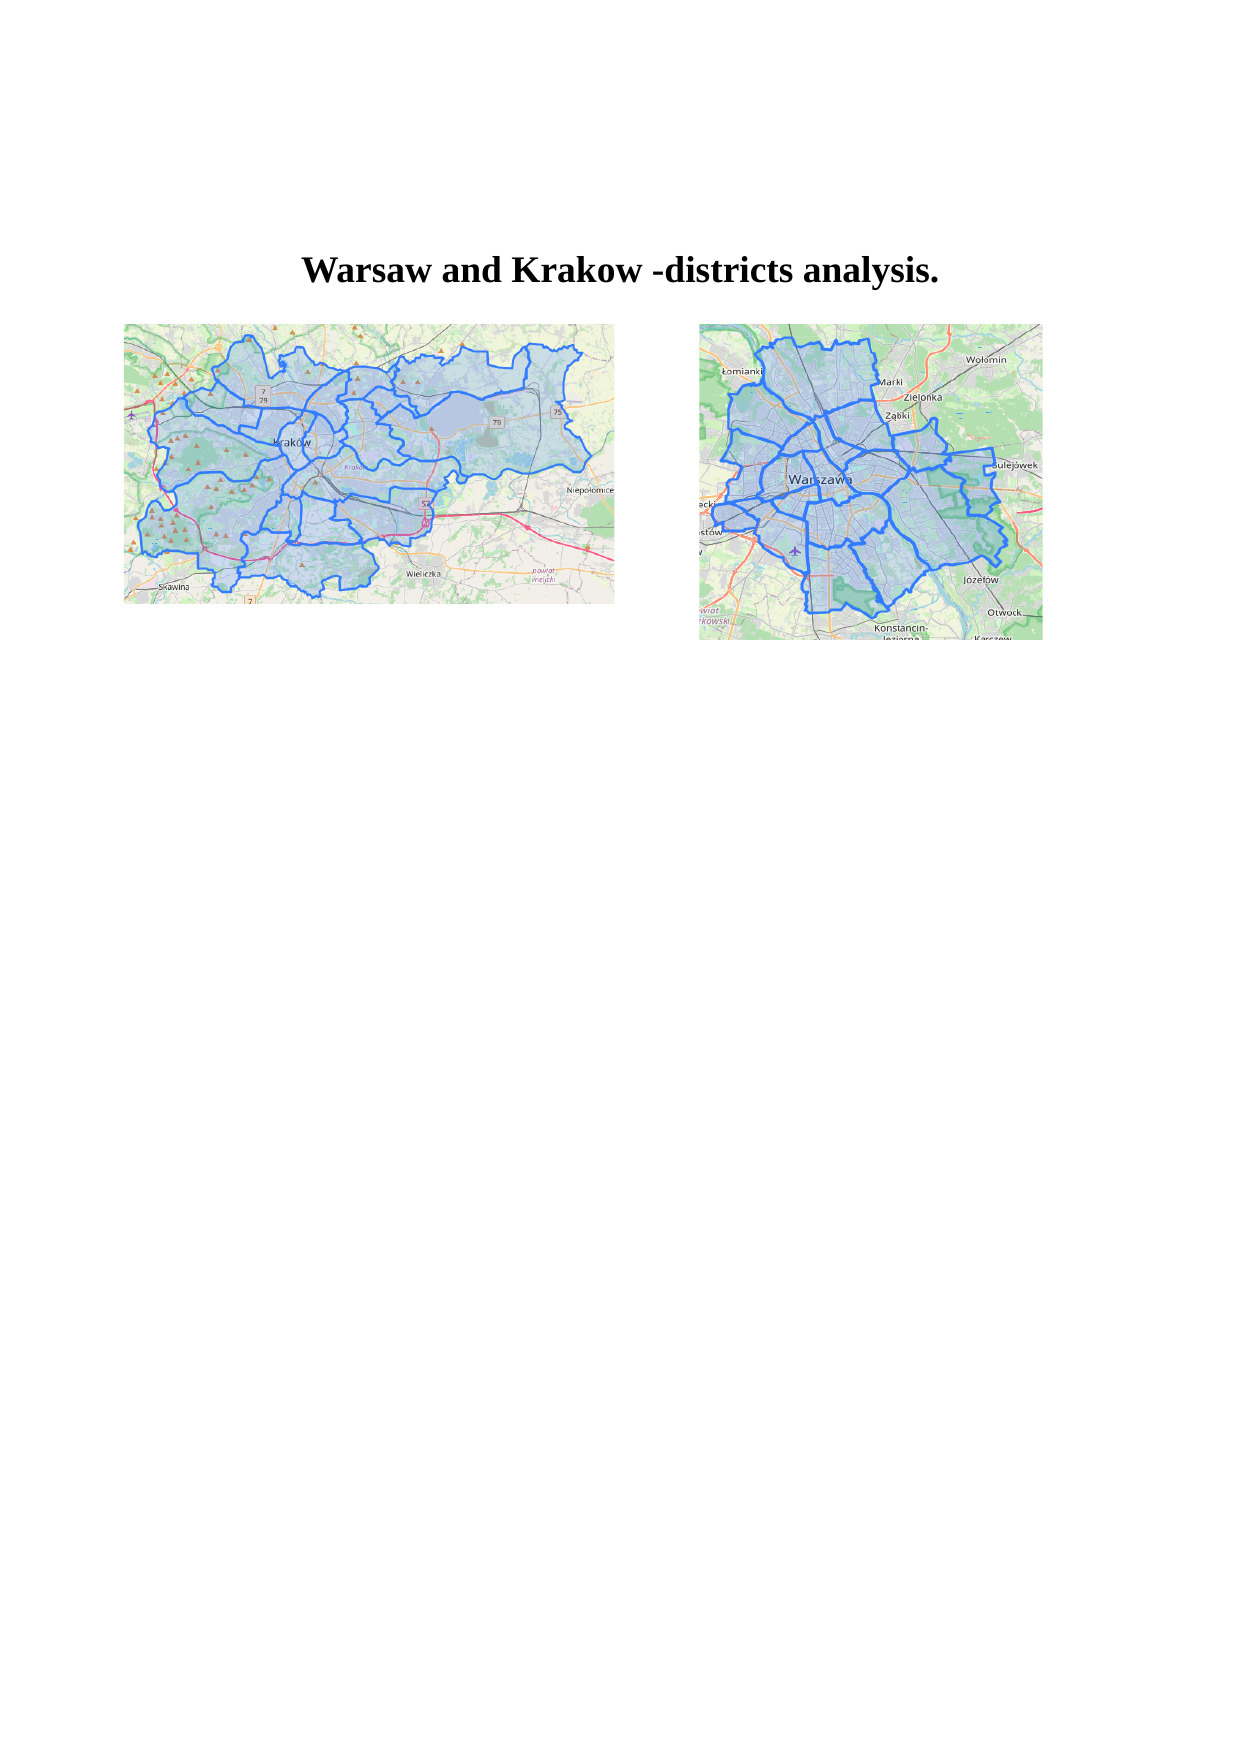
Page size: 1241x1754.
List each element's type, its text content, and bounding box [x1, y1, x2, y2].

table_header [620, 324, 699, 639]
picture [699, 324, 1043, 640]
table_header [1043, 324, 1122, 639]
subtitle Warsaw and Krakow -districts analysis. [118, 247, 1122, 291]
table_header [118, 324, 620, 668]
table_header [620, 640, 1122, 668]
picture [123, 324, 615, 604]
